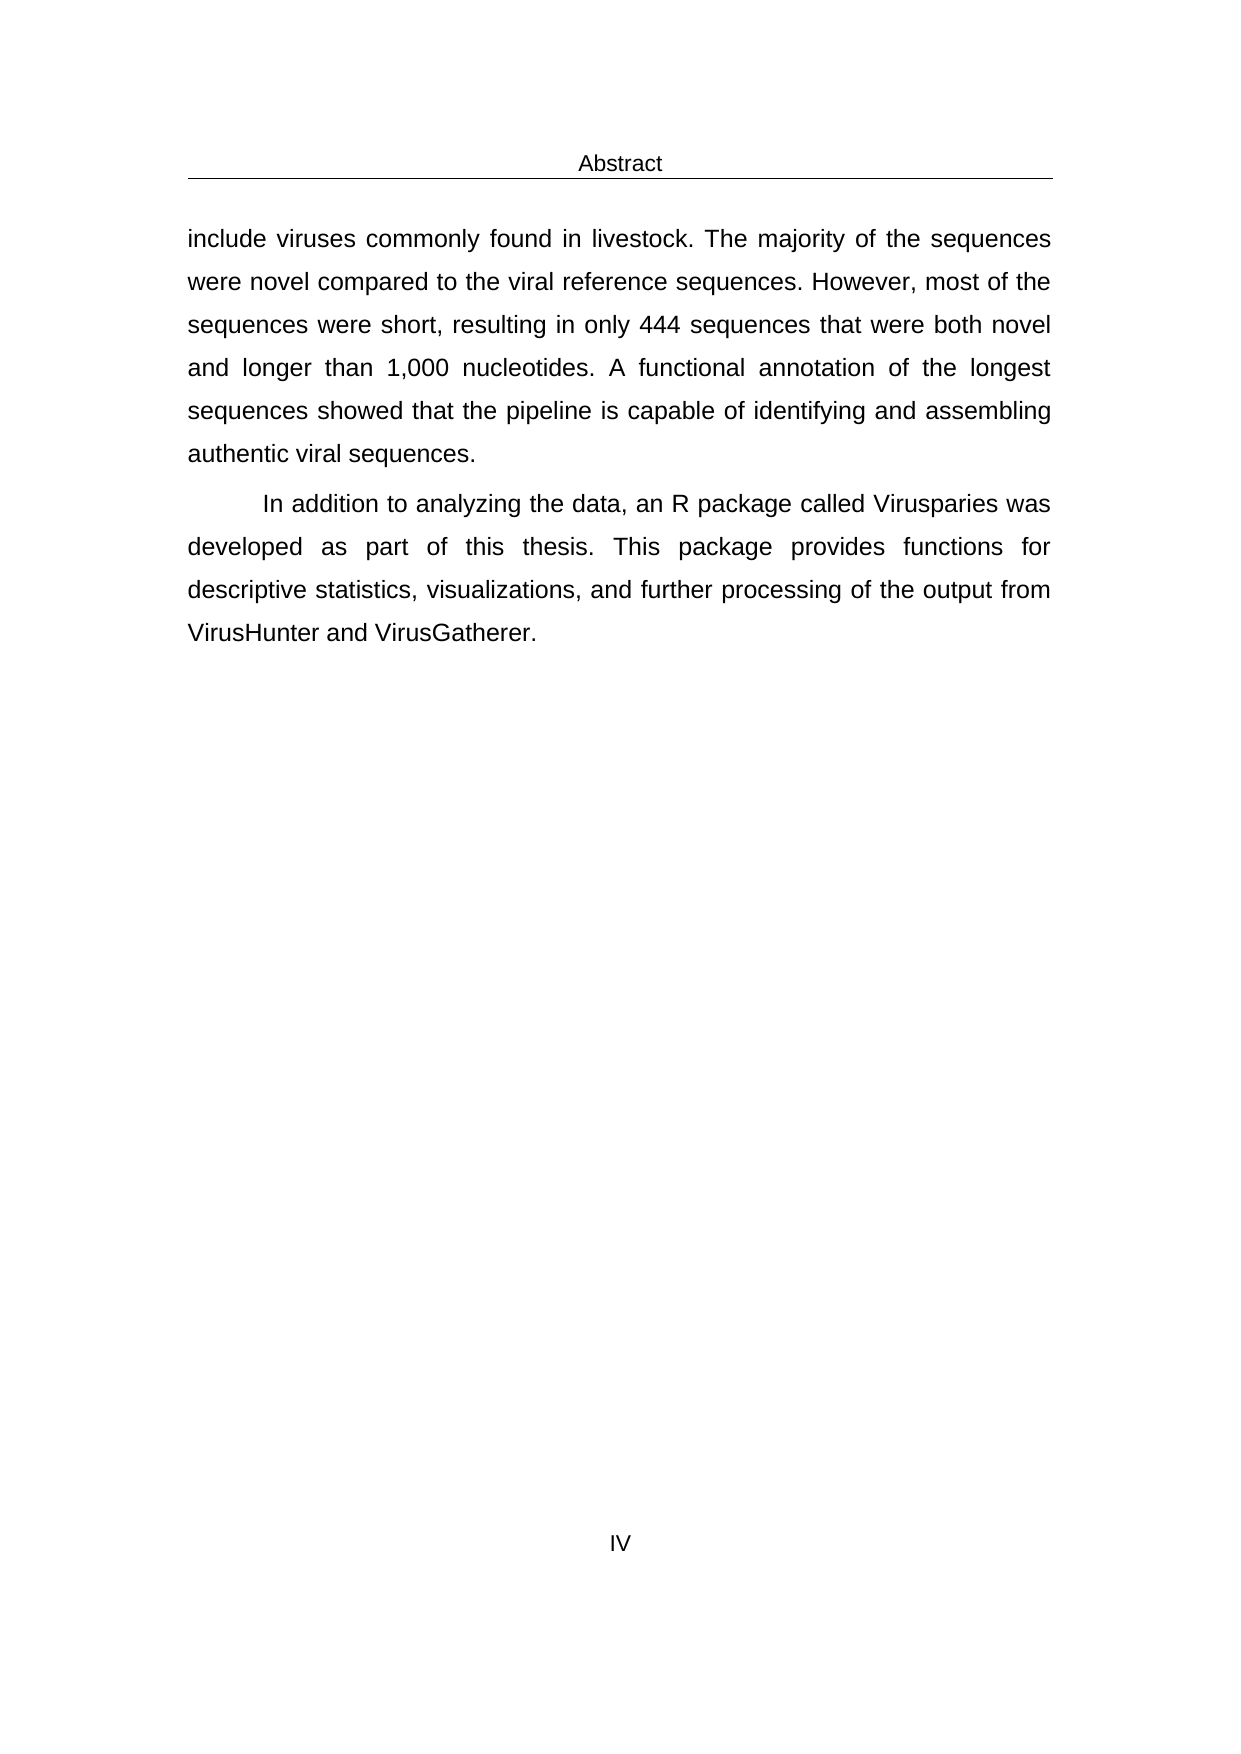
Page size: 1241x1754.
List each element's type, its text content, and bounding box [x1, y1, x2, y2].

text include viruses commonly found in livestock. The majority of the sequences were novel compared to the viral reference sequences. However, most of the sequences were short, resulting in only 444 sequences that were both novel and longer than 1,000 nucleotides. A functional annotation of the longest sequences showed that the pipeline is capable of identifying and assembling authentic viral sequences. [187, 223, 1053, 468]
text In addition to analyzing the data, an R package called Virusparies was developed as part of this thesis. This package provides functions for descriptive statistics, visualizations, and further processing of the output from VirusHunter and VirusGatherer. [187, 488, 1053, 647]
